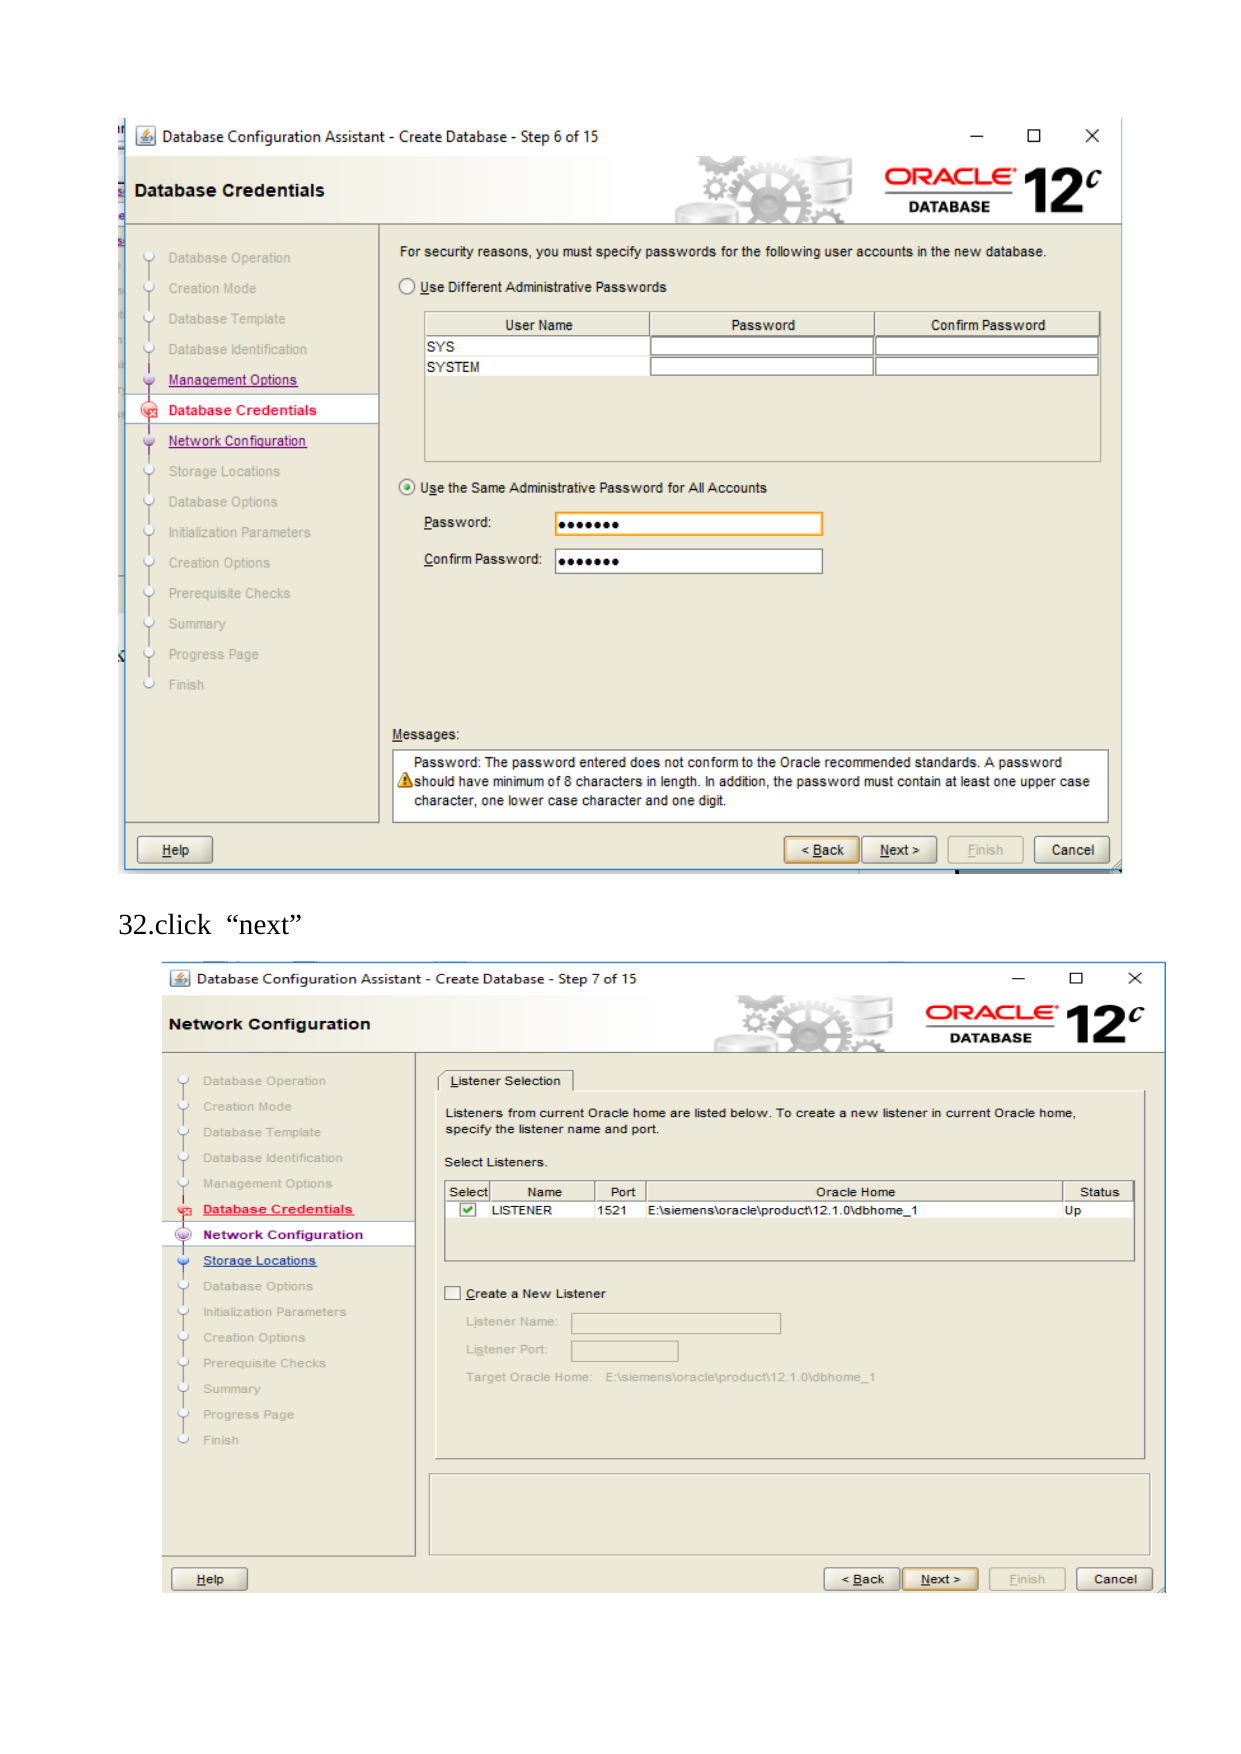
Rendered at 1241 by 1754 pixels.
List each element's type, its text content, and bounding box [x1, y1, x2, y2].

picture [118, 118, 1123, 874]
picture [161, 961, 1166, 1593]
text 32.click “next” [118, 907, 1122, 940]
